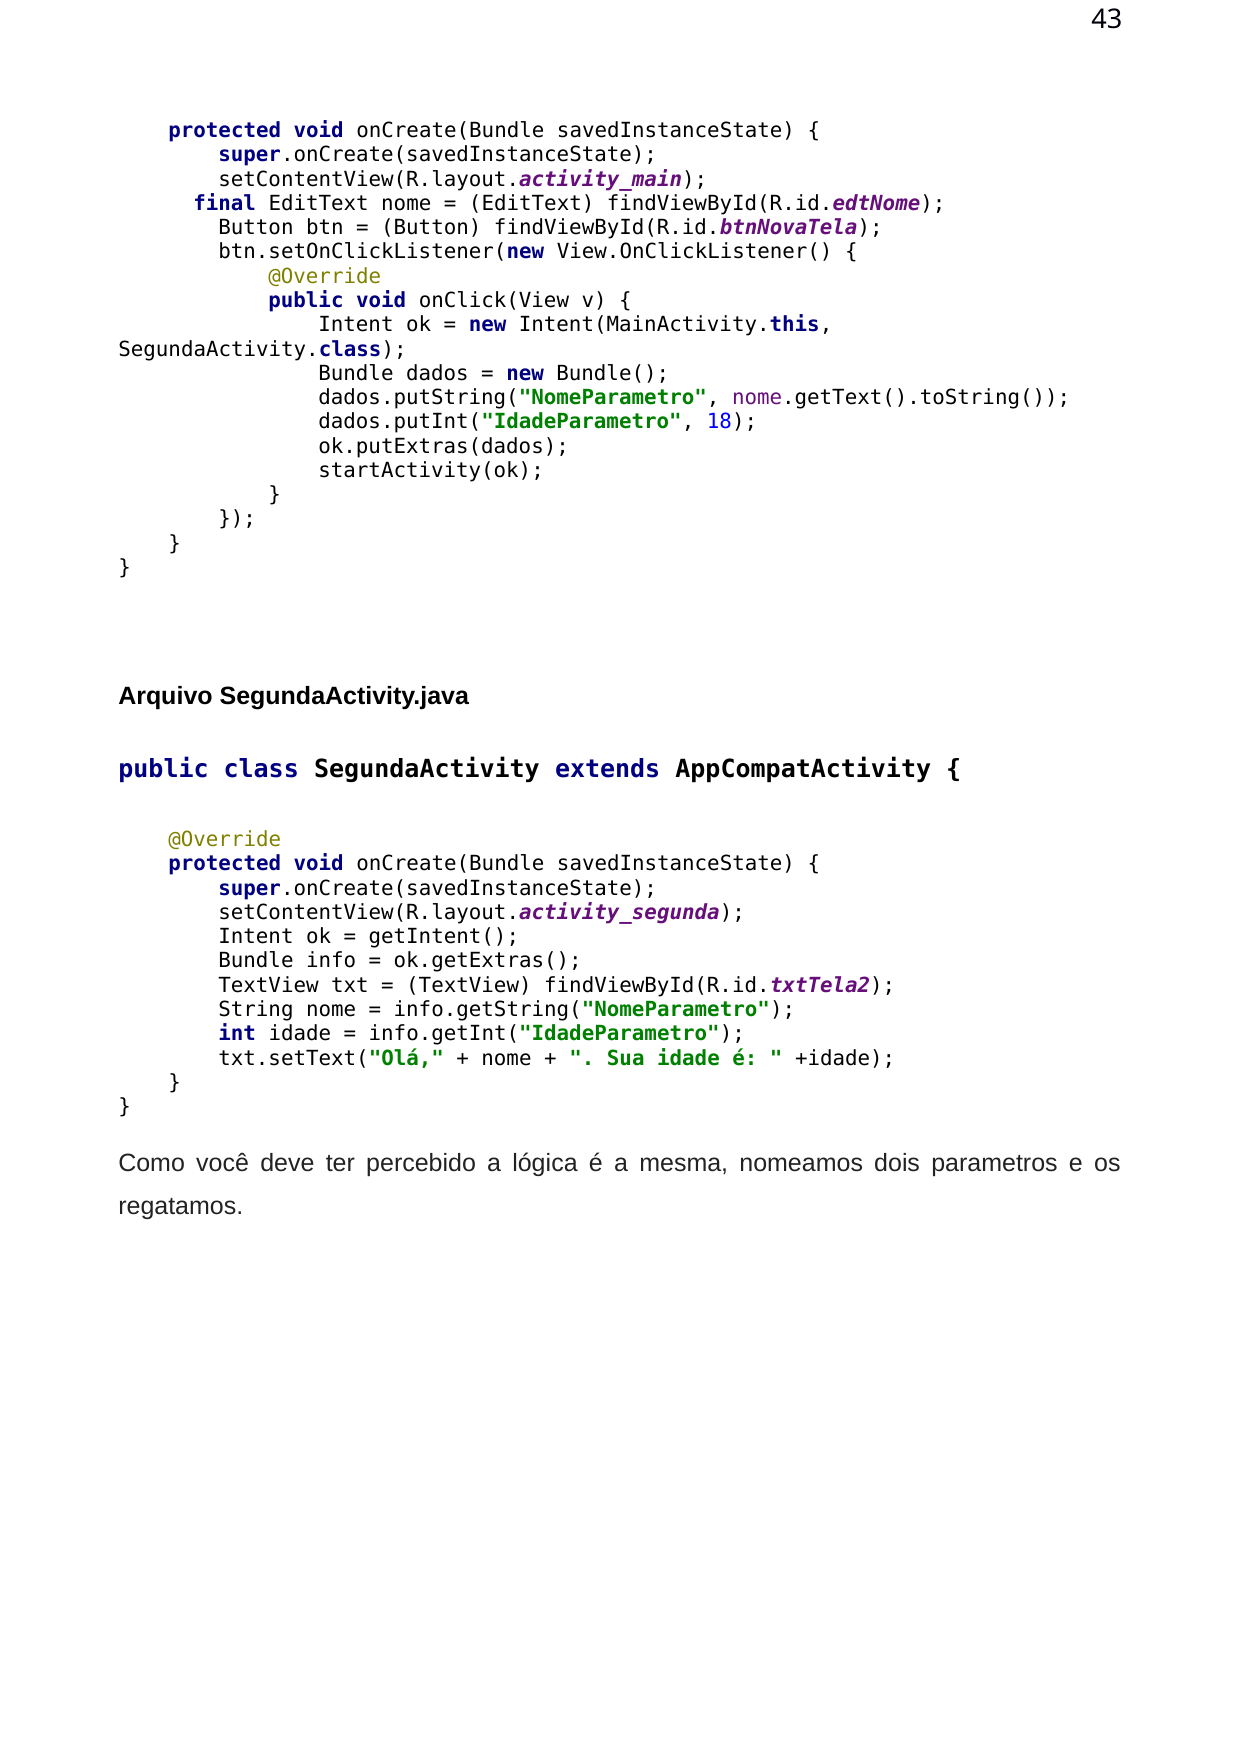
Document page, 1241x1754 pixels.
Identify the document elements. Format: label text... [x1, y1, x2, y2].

text Button btn = (Button) findViewById(R.id.btnNovaTela); [118, 215, 1122, 239]
text setContentView(R.layout.activity_main); [118, 167, 1122, 191]
text final EditText nome = (EditText) findViewById(R.id.edtNome); [118, 191, 1122, 215]
text startActivity(ok); [118, 458, 1122, 482]
text public void onClick(View v) { [118, 288, 1122, 312]
text super.onCreate(savedInstanceState); [118, 142, 1122, 167]
text Arquivo SegundaActivity.java [118, 681, 1122, 710]
text Bundle info = ok.getExtras(); [118, 948, 1122, 973]
text } [118, 482, 1122, 506]
text super.onCreate(savedInstanceState); [118, 876, 1122, 900]
text dados.putString("NomeParametro", nome.getText().toString()); [118, 385, 1122, 409]
text ok.putExtras(dados); [118, 434, 1122, 458]
text } [118, 1094, 1122, 1118]
text protected void onCreate(Bundle savedInstanceState) { [118, 118, 1122, 142]
text } [118, 1070, 1122, 1094]
text @Override [118, 264, 1122, 288]
text protected void onCreate(Bundle savedInstanceState) { [118, 851, 1122, 876]
text public class SegundaActivity extends AppCompatActivity { [118, 754, 1122, 783]
text dados.putInt("IdadeParametro", 18); [118, 409, 1122, 434]
text Intent ok = getIntent(); [118, 924, 1122, 948]
text } [118, 555, 1122, 579]
text txt.setText("Olá," + nome + ". Sua idade é: " +idade); [118, 1046, 1122, 1070]
text Como você deve ter percebido a lógica é a mesma, nomeamos dois parametros e os regatamos. [118, 1148, 1122, 1220]
text Intent ok = new Intent(MainActivity.this, SegundaActivity.class); [118, 312, 1122, 361]
text setContentView(R.layout.activity_segunda); [118, 900, 1122, 924]
text String nome = info.getString("NomeParametro"); [118, 997, 1122, 1021]
text TextView txt = (TextView) findViewById(R.id.txtTela2); [118, 973, 1122, 997]
text @Override [118, 827, 1122, 851]
text Bundle dados = new Bundle(); [118, 361, 1122, 385]
text int idade = info.getInt("IdadeParametro"); [118, 1021, 1122, 1046]
text }); [118, 506, 1122, 531]
text btn.setOnClickListener(new View.OnClickListener() { [118, 239, 1122, 264]
text } [118, 531, 1122, 555]
